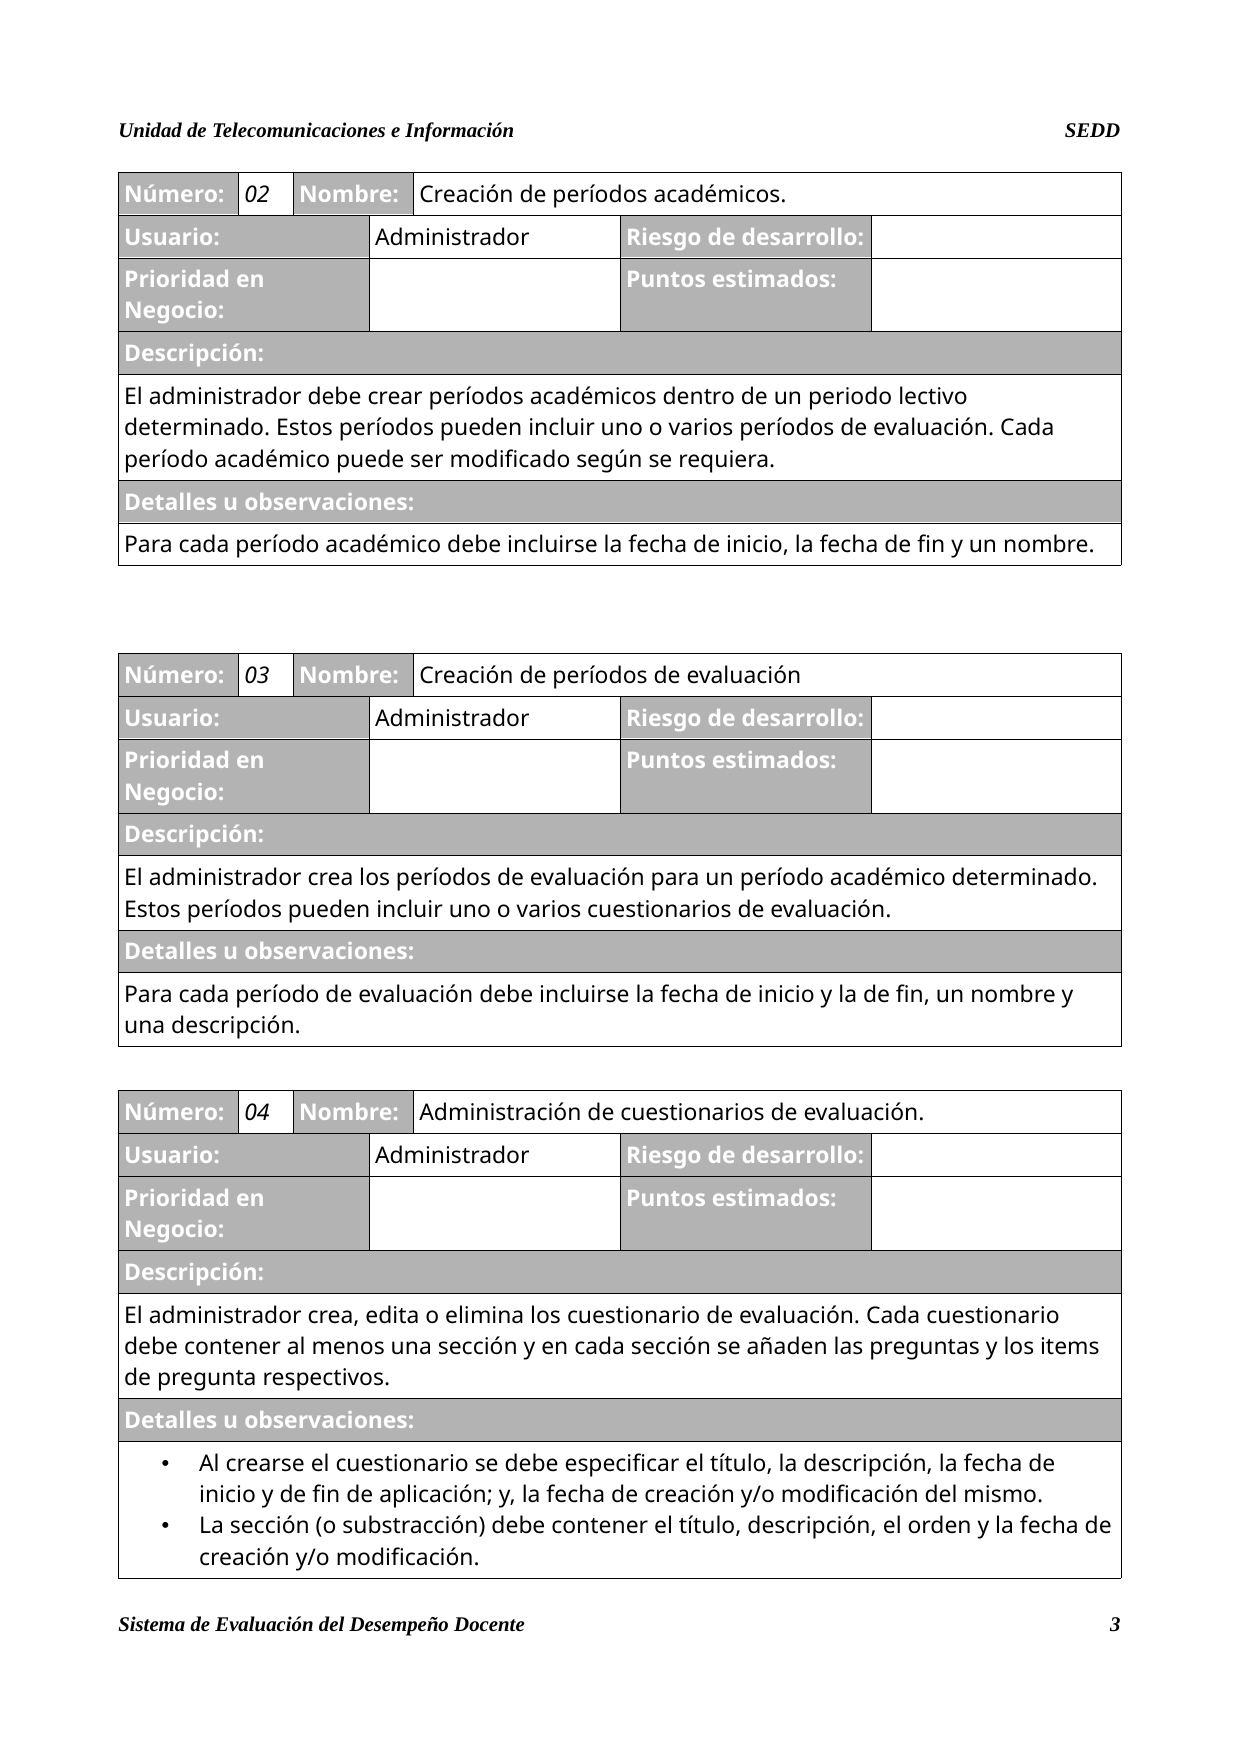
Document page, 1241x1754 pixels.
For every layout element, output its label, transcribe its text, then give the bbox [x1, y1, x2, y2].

table_cell [872, 740, 1121, 813]
table_cell [872, 1177, 1121, 1250]
table_header Número: [119, 1091, 238, 1133]
table_header Nombre: [294, 654, 413, 696]
table_header Riesgo de desarrollo: [621, 1134, 871, 1176]
table_header Usuario: [119, 216, 369, 257]
table_cell [370, 259, 620, 331]
table_header Usuario: [119, 697, 369, 738]
table_cell Descripción: [119, 814, 1121, 855]
table_header Administrador [370, 697, 620, 738]
table_cell El administrador debe crear períodos académicos dentro de un periodo lectivo determinado. Estos períodos pueden incluir uno o varios períodos de evaluación. Cada período académico puede ser modificado según se requiera. [119, 375, 1121, 479]
table_header 03 [239, 654, 293, 696]
table_header Administración de cuestionarios de evaluación. [414, 1091, 1121, 1133]
table_cell [872, 259, 1121, 331]
table_header Nombre: [294, 1091, 413, 1133]
table_cell Para cada período académico debe incluirse la fecha de inicio, la fecha de fin y un nombre. [119, 524, 1121, 565]
table_header Administrador [370, 1134, 620, 1176]
table_cell Al crearse el cuestionario se debe especificar el título, la descripción, la fecha de inicio y de fin de aplicación; y, la fecha de creación y/o modificación del mismo. La sección (o substracción) debe contener el título, descripción, el orden y la fecha de creación y/o modificación. Al crear las preguntas se debe especificar el contenido, el tipo, el orden y la fecha de creación y/o modificación. [119, 1442, 1121, 1577]
table_header Creación de períodos académicos. [414, 173, 1121, 214]
table_header Usuario: [119, 1134, 369, 1176]
table_header Riesgo de desarrollo: [621, 697, 871, 738]
table_header Administrador [370, 216, 620, 257]
table_cell Puntos estimados: [621, 259, 871, 331]
table_cell Puntos estimados: [621, 740, 871, 813]
table_header 02 [239, 173, 293, 214]
table_header Creación de períodos de evaluación [414, 654, 1121, 696]
table_cell [370, 740, 620, 813]
table_header [872, 216, 1121, 257]
table_header Número: [119, 654, 238, 696]
table_header [872, 697, 1121, 738]
table_cell Puntos estimados: [621, 1177, 871, 1250]
table_header 04 [239, 1091, 293, 1133]
table_cell Descripción: [119, 332, 1121, 374]
table_cell Descripción: [119, 1251, 1121, 1293]
table_cell Prioridad en Negocio: [119, 259, 369, 331]
table_cell Prioridad en Negocio: [119, 740, 369, 813]
table_cell Para cada período de evaluación debe incluirse la fecha de inicio y la de fin, un nombre y una descripción. [119, 973, 1121, 1046]
table_cell Detalles u observaciones: [119, 1399, 1121, 1441]
table_cell El administrador crea, edita o elimina los cuestionario de evaluación. Cada cuestionario debe contener al menos una sección y en cada sección se añaden las preguntas y los items de pregunta respectivos. [119, 1294, 1121, 1398]
table_header Nombre: [294, 173, 413, 214]
table_cell Prioridad en Negocio: [119, 1177, 369, 1250]
table_cell Detalles u observaciones: [119, 481, 1121, 522]
table_header Riesgo de desarrollo: [621, 216, 871, 257]
table_header Número: [119, 173, 238, 214]
table_header [872, 1134, 1121, 1176]
table_cell [370, 1177, 620, 1250]
table_cell El administrador crea los períodos de evaluación para un período académico determinado. Estos períodos pueden incluir uno o varios cuestionarios de evaluación. [119, 856, 1121, 929]
table_cell Detalles u observaciones: [119, 931, 1121, 972]
